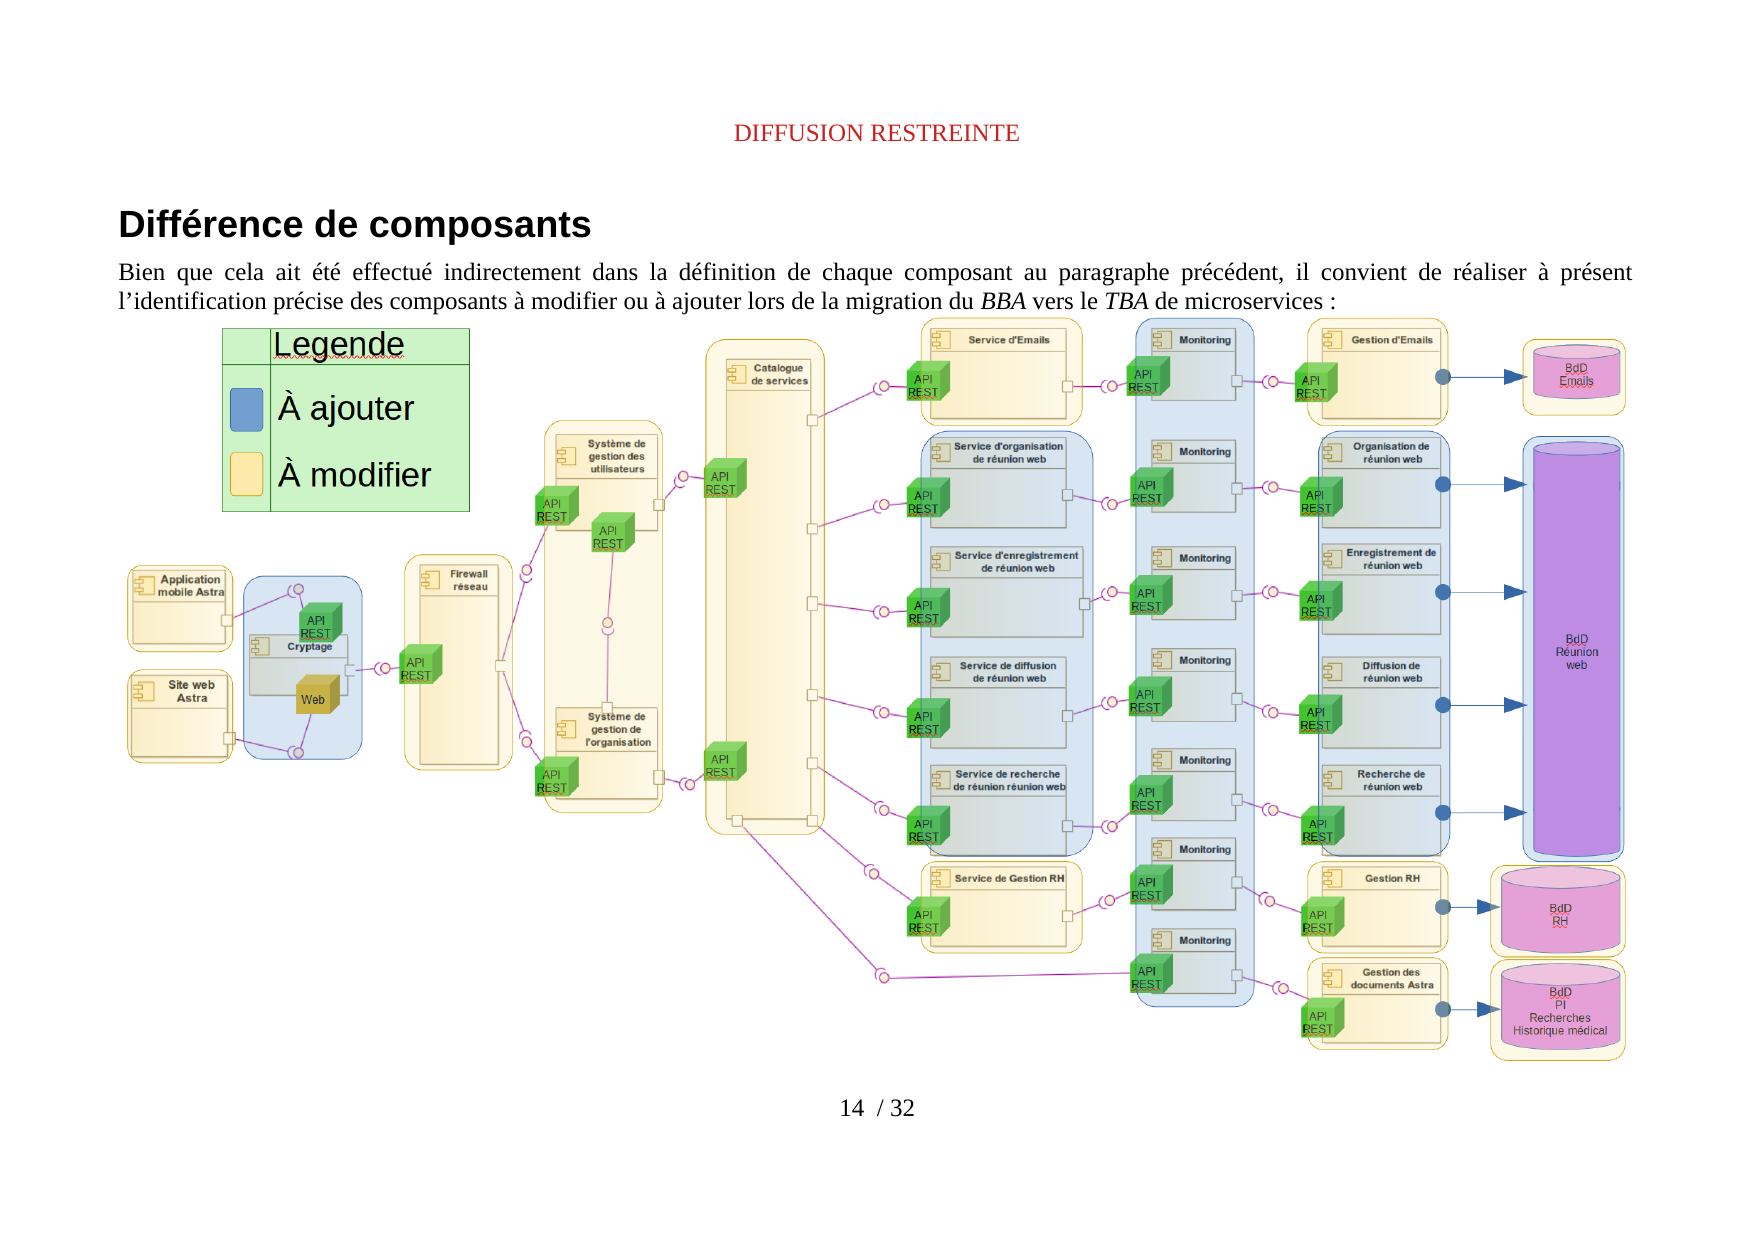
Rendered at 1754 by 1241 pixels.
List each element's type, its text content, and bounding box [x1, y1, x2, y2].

subtitle Différence de composants [118, 201, 1636, 245]
picture [126, 315, 1628, 1062]
text Bien que cela ait été effectué indirectement dans la définition de chaque composant au paragraphe précédent, il convient de réaliser à présent l’identification précise des composants à modifier ou à ajouter lors de la migration du BBA vers le TBA de microservices : [118, 257, 1636, 315]
